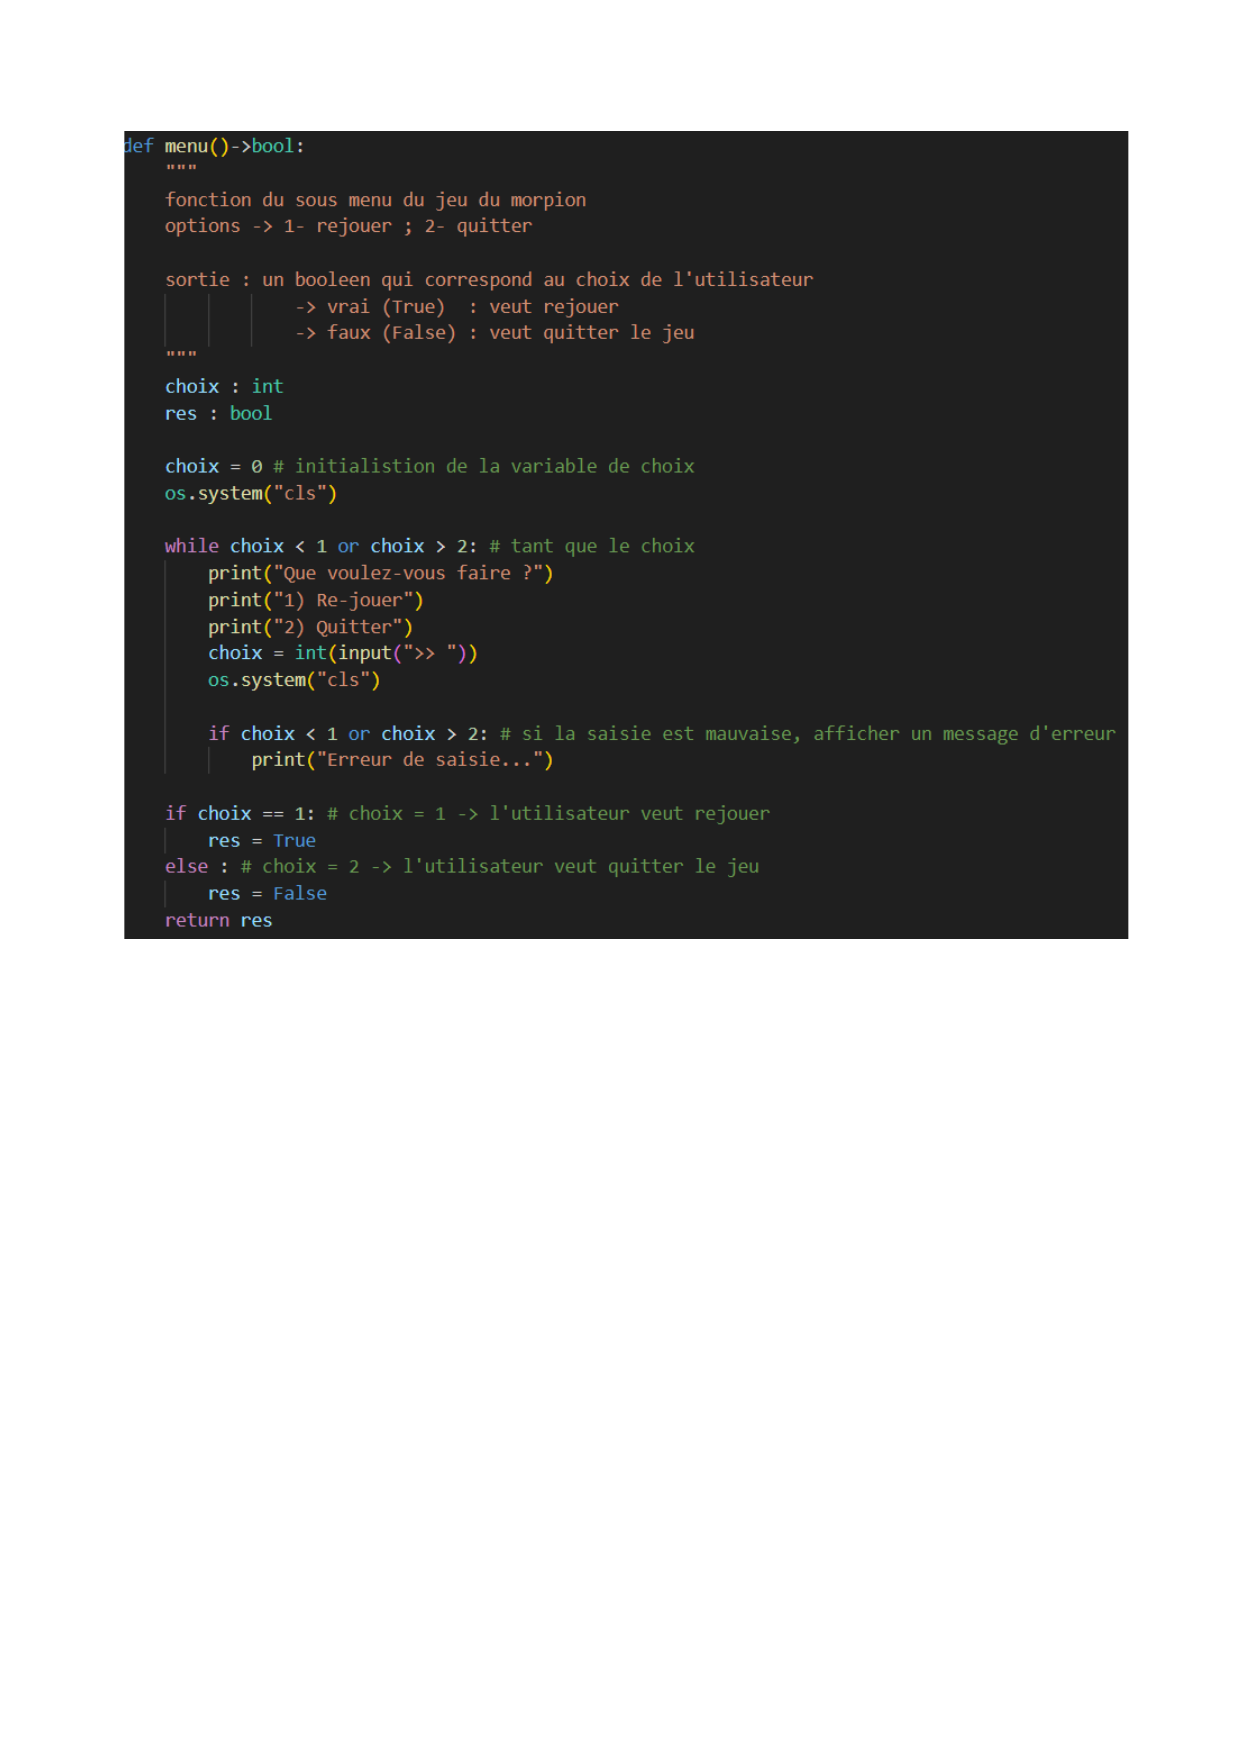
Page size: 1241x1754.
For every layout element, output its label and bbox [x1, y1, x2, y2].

picture [124, 131, 1129, 939]
